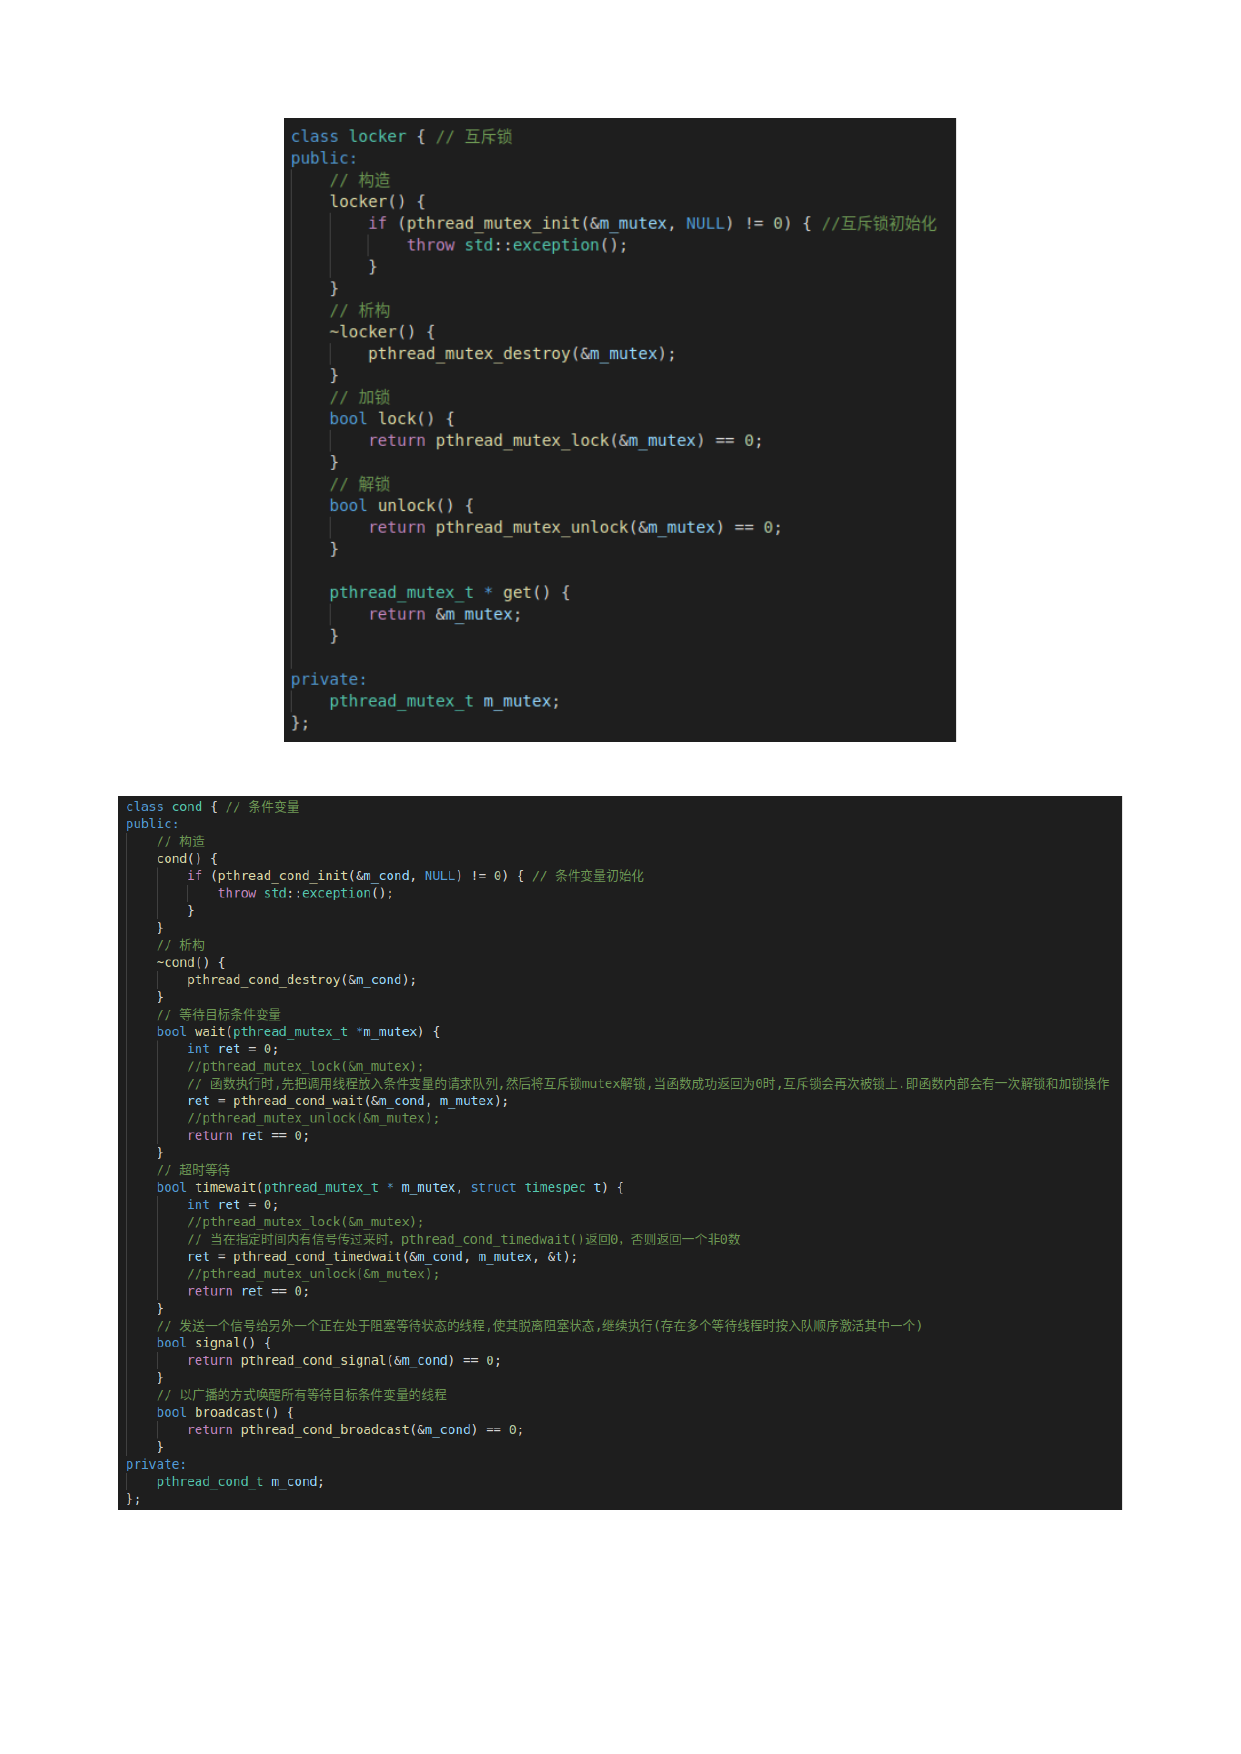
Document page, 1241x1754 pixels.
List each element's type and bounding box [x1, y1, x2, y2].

picture [118, 796, 1123, 1510]
picture [284, 118, 957, 742]
